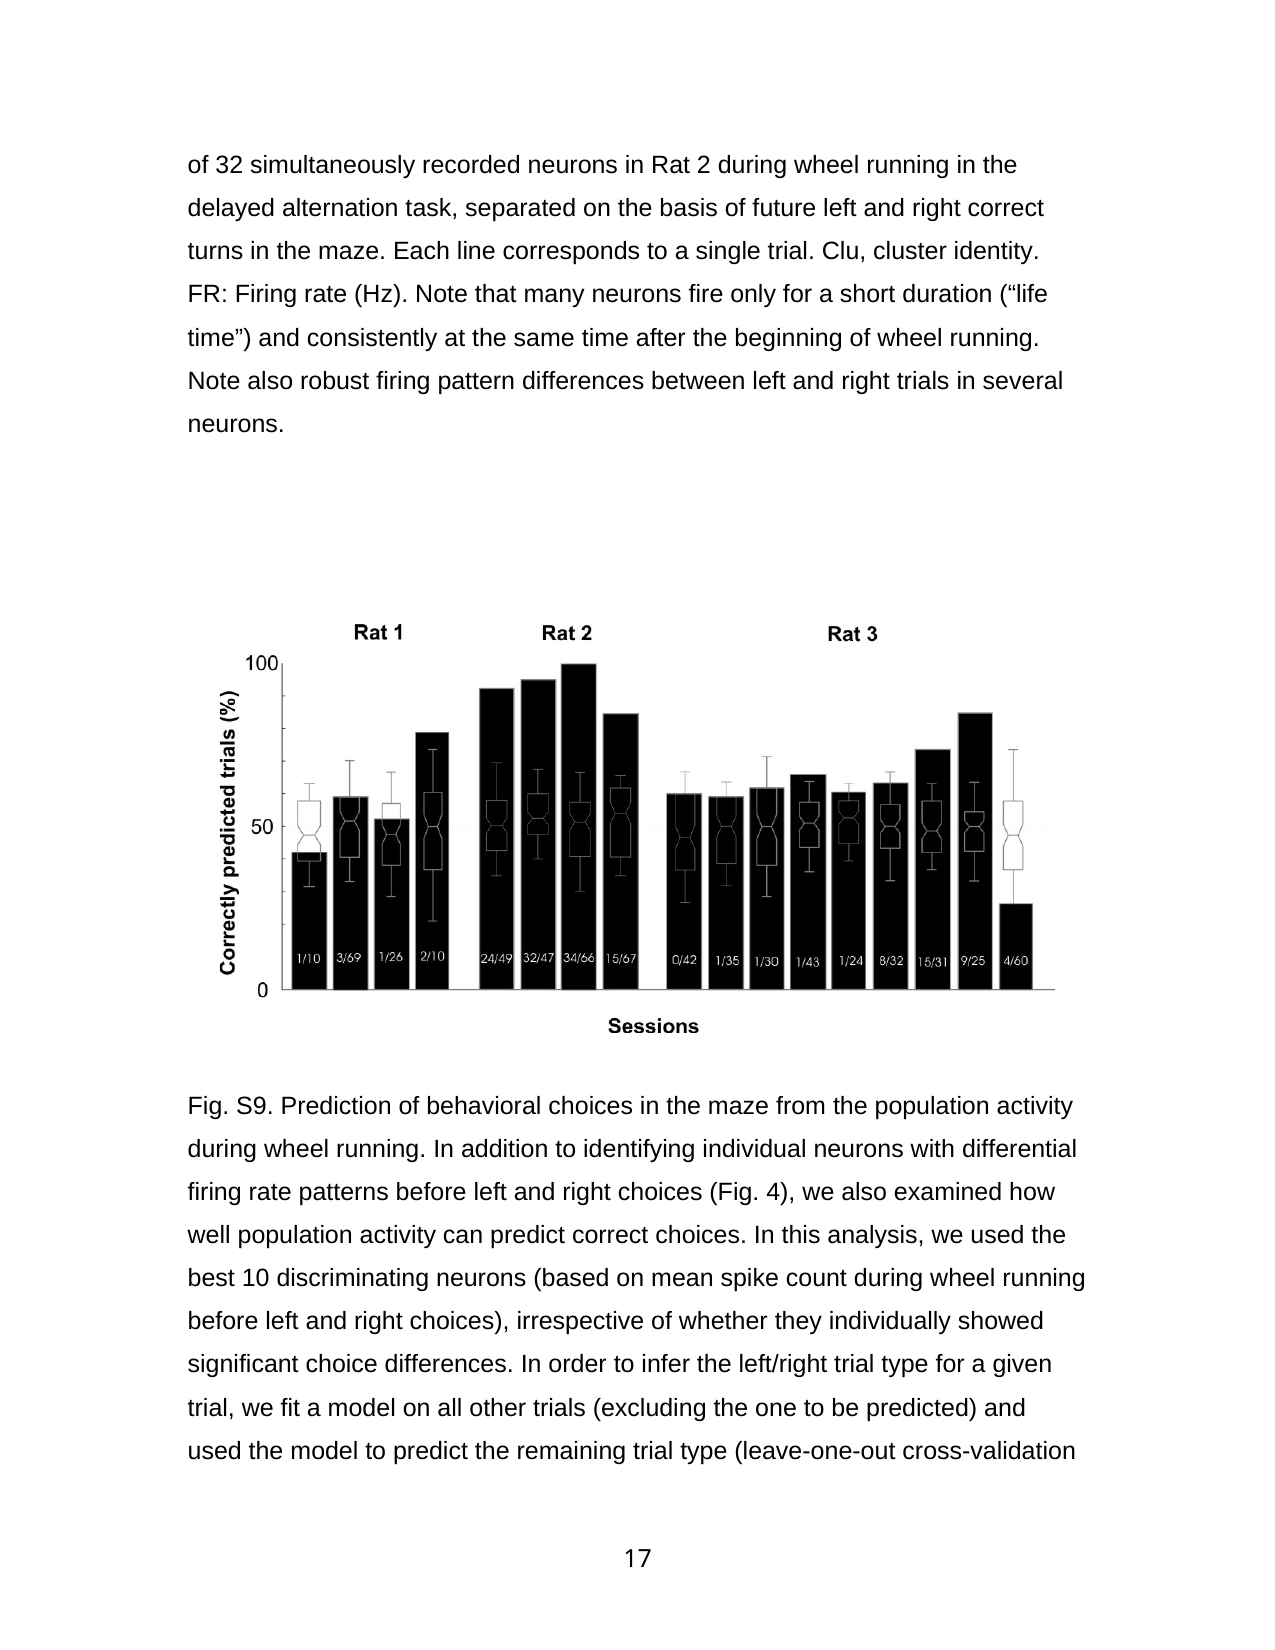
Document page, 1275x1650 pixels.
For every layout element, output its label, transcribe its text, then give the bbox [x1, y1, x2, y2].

text Fig. S9. Prediction of behavioral choices in the maze from the population activity during wheel running. In addition to identifying individual neurons with differential firing rate patterns before left and right choices (Fig. 4), we also examined how well population activity can predict correct choices. In this analysis, we used the best 10 discriminating neurons (based on mean spike count during wheel running before left and right choices), irrespective of whether they individually showed significant choice differences. In order to infer the left/right trial type for a given trial, we fit a model on all other trials (excluding the one to be predicted) and used the model to predict the remaining trial type (leave-one-out cross-validation [187, 1091, 1087, 1464]
picture [219, 624, 1056, 1033]
text of 32 simultaneously recorded neurons in Rat 2 during wheel running in the delayed alternation task, separated on the basis of future left and right correct turns in the maze. Each line corresponds to a single trial. Clu, cluster identity. FR: Firing rate (Hz). Note that many neurons fire only for a short duration (“life time”) and consistently at the same time after the beginning of wheel running. Note also robust firing pattern differences between left and right trials in several neurons. [187, 150, 1087, 437]
